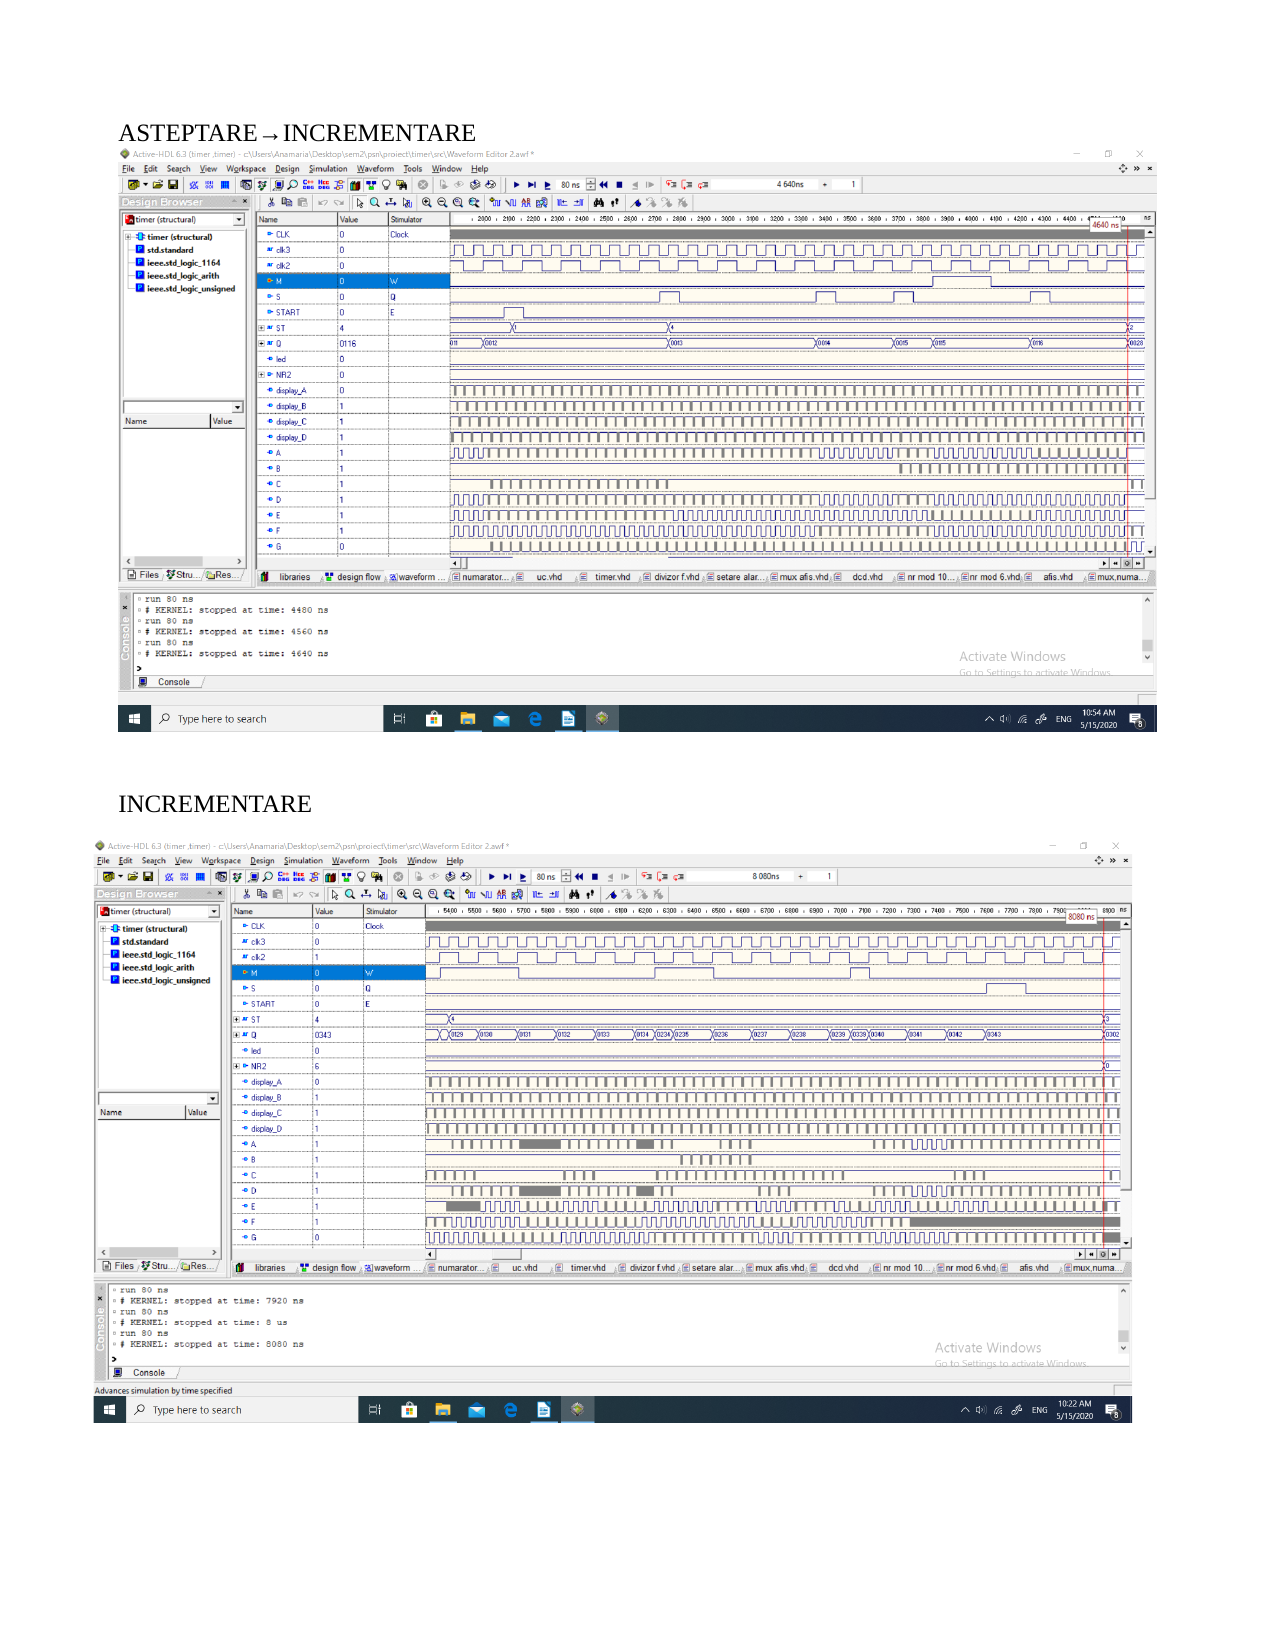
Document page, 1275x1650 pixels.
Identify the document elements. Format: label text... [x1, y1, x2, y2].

picture [118, 146, 1157, 732]
picture [93, 838, 1133, 1423]
text ASTEPTARE→INCREMENTARE [118, 118, 1157, 146]
text INCREMENTARE [118, 789, 1157, 817]
